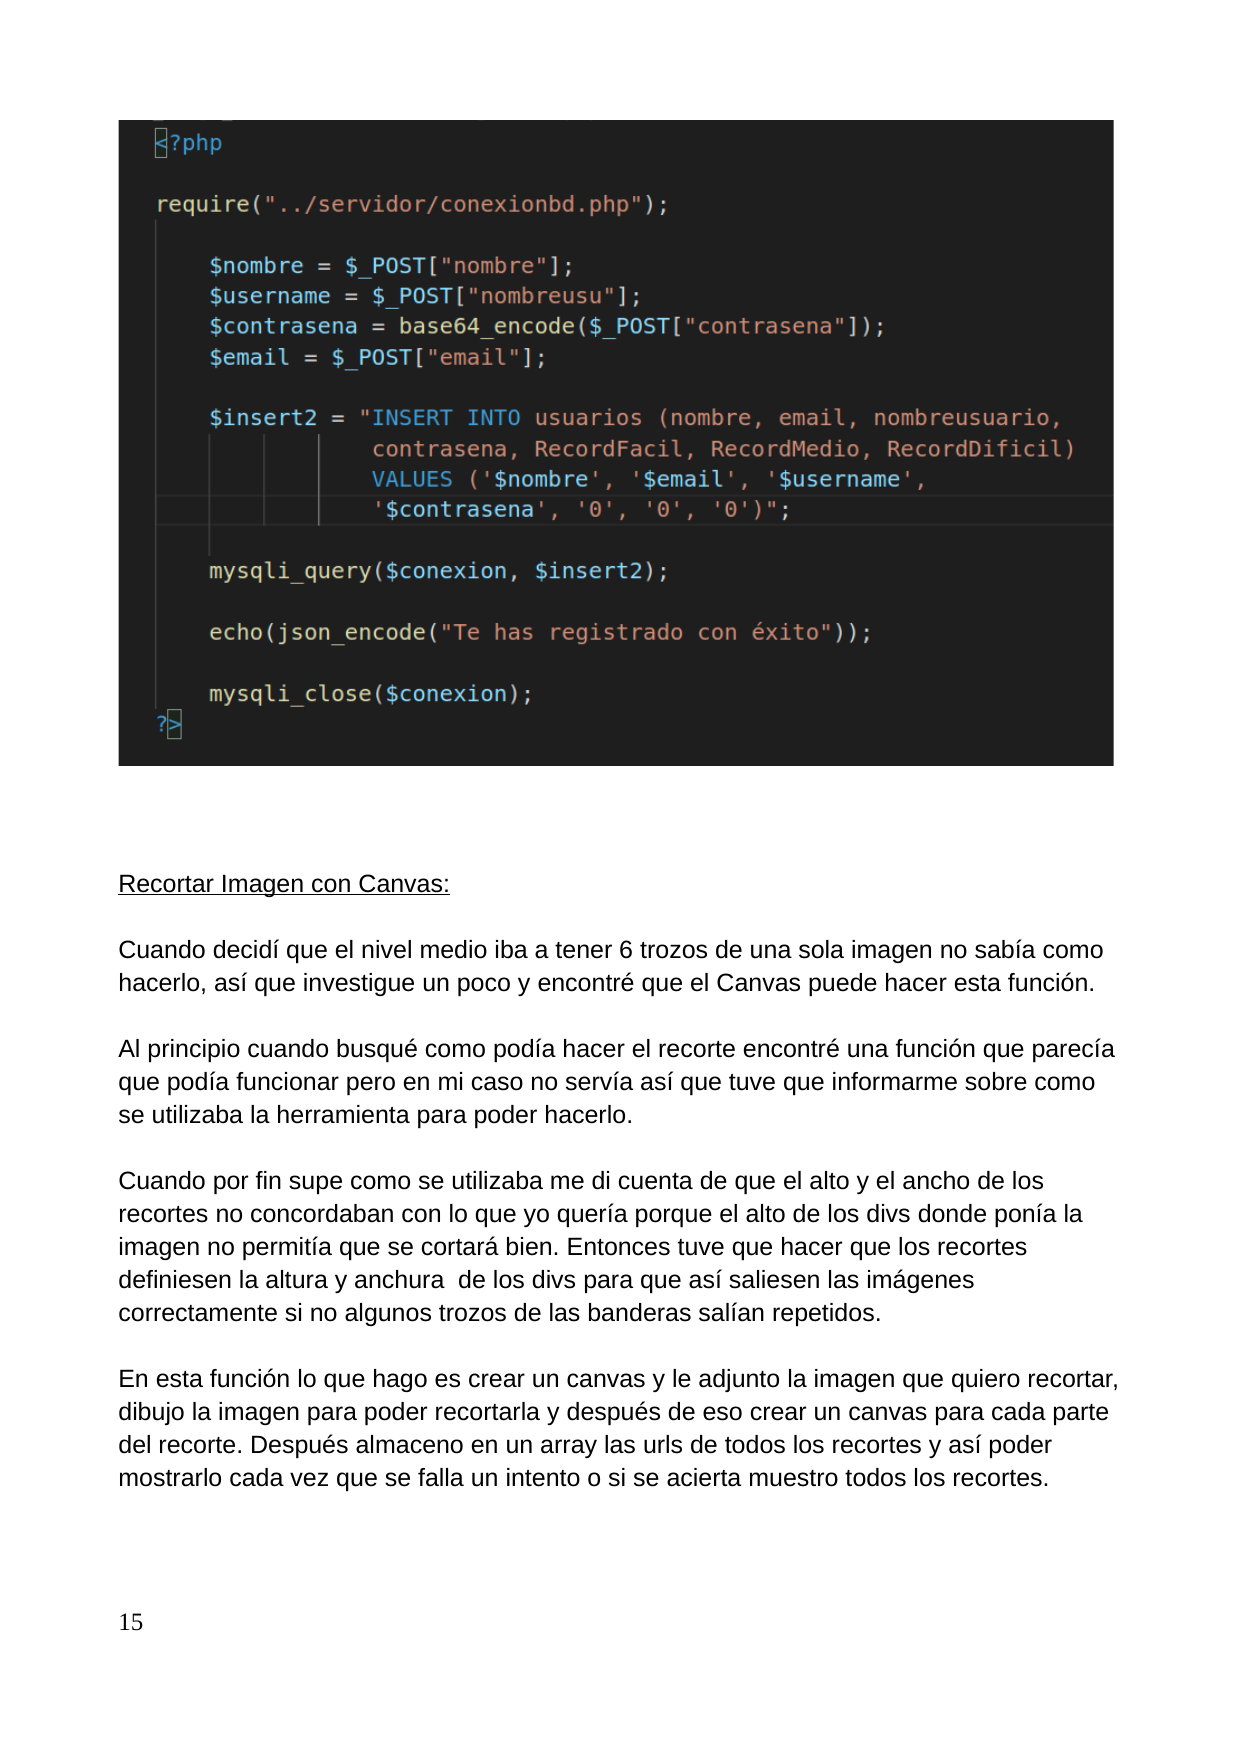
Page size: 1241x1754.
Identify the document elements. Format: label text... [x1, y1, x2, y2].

text Cuando por fin supe como se utilizaba me di cuenta de que el alto y el ancho de los recortes no concordaban con lo que yo quería porque el alto de los divs donde ponía la imagen no permitía que se cortará bien. Entonces tuve que hacer que los recortes definiesen la altura y anchura de los divs para que así saliesen las imágenes correctamente si no algunos trozos de las banderas salían repetidos. [118, 1166, 1122, 1327]
text Recortar Imagen con Canvas: [118, 869, 1122, 897]
picture [749, 120, 959, 766]
text En esta función lo que hago es crear un canvas y le adjunto la imagen que quiero recortar, dibujo la imagen para poder recortarla y después de eso crear un canvas para cada parte del recorte. Después almaceno en un array las urls de todos los recortes y así poder mostrarlo cada vez que se falla un intento o si se acierta muestro todos los recortes. [118, 1364, 1122, 1492]
text Al principio cuando busqué como podía hacer el recorte encontré una función que parecía que podía funcionar pero en mi caso no servía así que tuve que informarme sobre como se utilizaba la herramienta para poder hacerlo. [118, 1034, 1122, 1128]
text Cuando decidí que el nivel medio iba a tener 6 trozos de una sola imagen no sabía como hacerlo, así que investigue un poco y encontré que el Canvas puede hacer esta función. [118, 935, 1122, 996]
